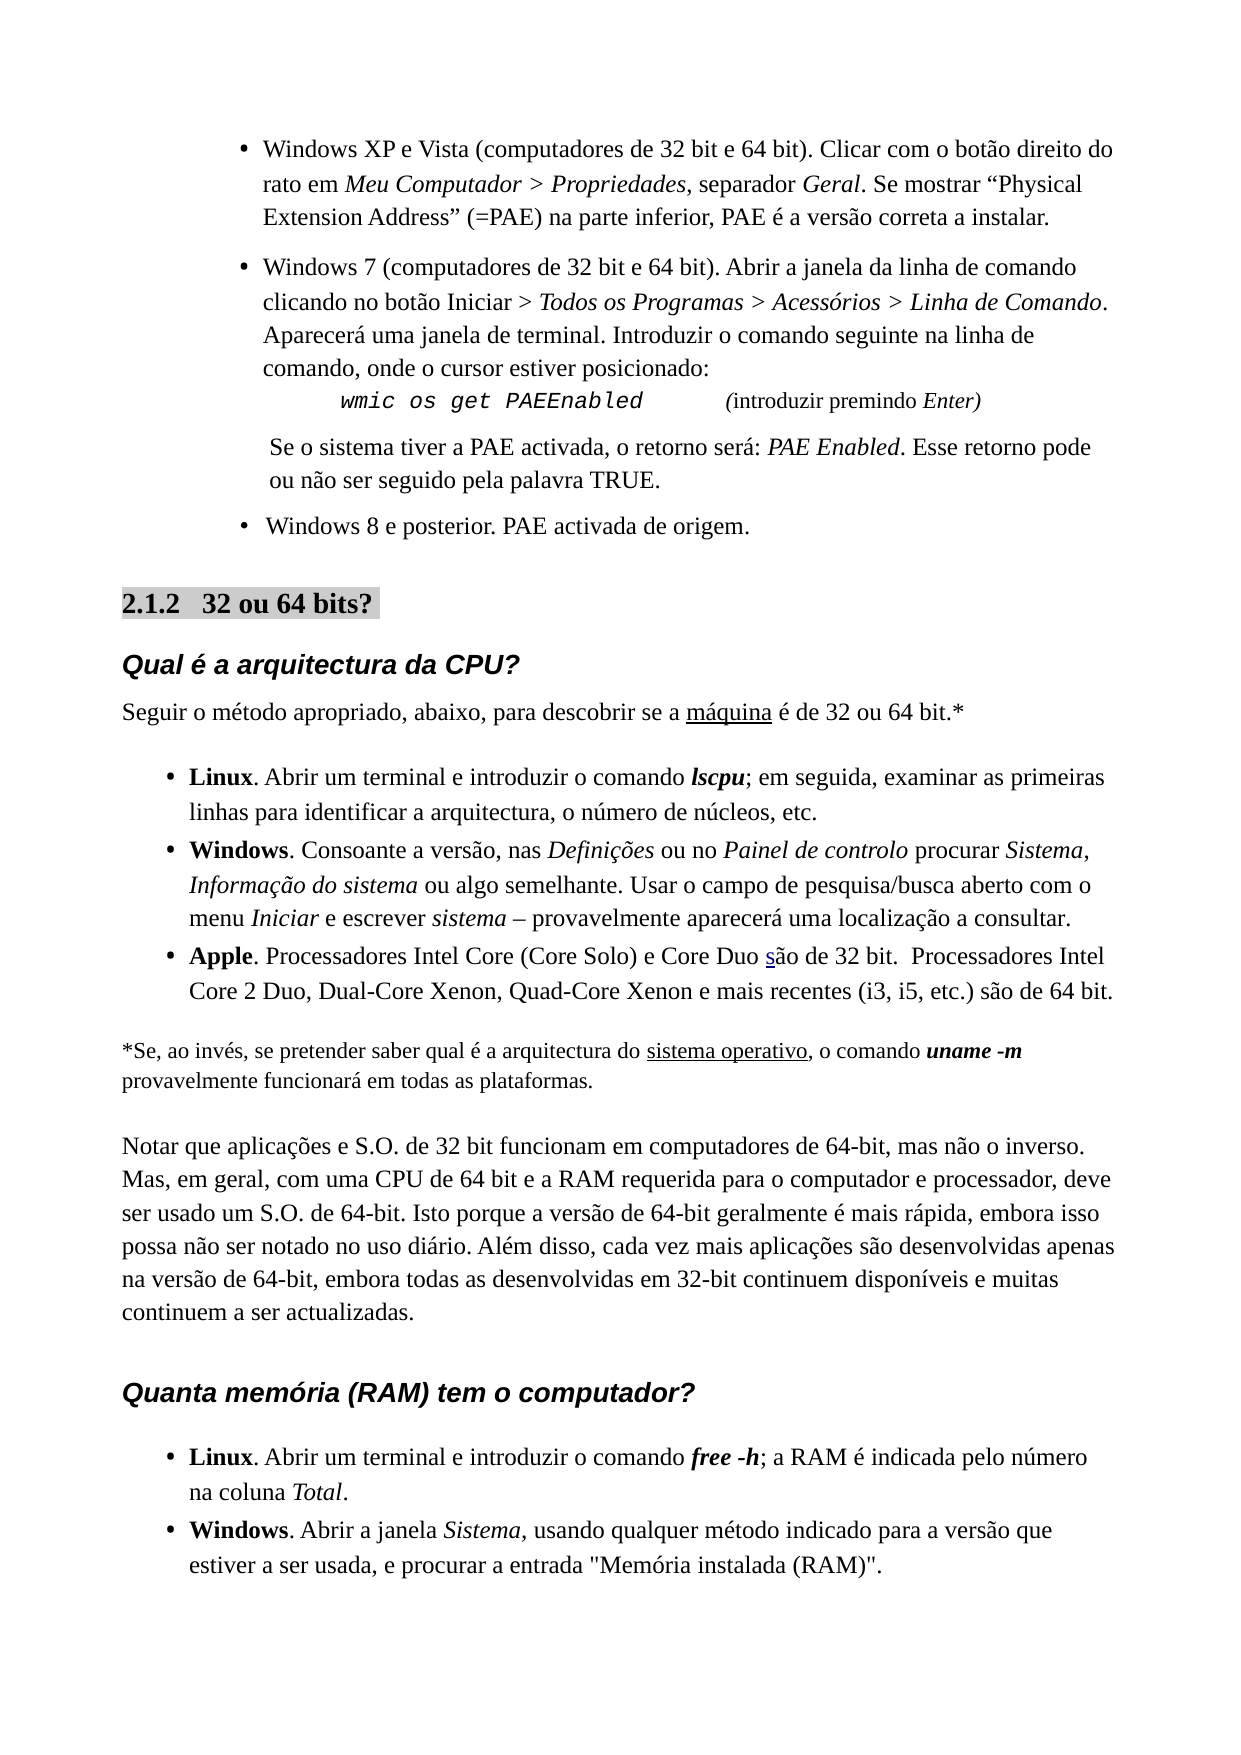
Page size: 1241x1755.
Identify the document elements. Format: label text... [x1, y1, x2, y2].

text Se o sistema tiver a PAE activada, o retorno será: PAE Enabled. Esse retorno pode ou não ser seguido pela palavra TRUE. [263, 427, 1122, 500]
list Windows XP e Vista (computadores de 32 bit e 64 bit). Clicar com o botão direito do rato em Meu Computador > Propriedades, separador Geral. Se mostrar “Physical Extension Address” (=PAE) na parte inferior, PAE é a versão correta a instalar. [233, 124, 1122, 231]
list Linux. Abrir um terminal e introduzir o comando lscpu; em seguida, examinar as primeiras linhas para identificar a arquitectura, o número de núcleos, etc. [159, 753, 1122, 825]
text Notar que aplicações e S.O. de 32 bit funcionam em computadores de 64-bit, mas não o inverso. [115, 1093, 1122, 1159]
list Apple. Processadores Intel Core (Core Solo) e Core Duo são de 32 bit. Processadores Intel Core 2 Duo, Dual-Core Xenon, Quad-Core Xenon e mais recentes (i3, i5, etc.) são de 64 bit. [159, 931, 1122, 1011]
list Windows 8 e posterior. PAE activada de origem. [233, 506, 1122, 546]
list Windows. Consoante a versão, nas Definições ou no Painel de controlo procurar Sistema, Informação do sistema ou algo semelhante. Usar o campo de pesquisa/busca aberto com o menu Iniciar e escrever sistema – provavelmente aparecerá uma localização a consultar. [159, 825, 1122, 931]
list Linux. Abrir um terminal e introduzir o comando free -h; a RAM é indicada pelo número na coluna Total. [159, 1432, 1122, 1505]
text 2.1.2 32 ou 64 bits? [115, 581, 1122, 619]
list Windows 7 (computadores de 32 bit e 64 bit). Abrir a janela da linha de comando clicando no botão Iniciar > Todos os Programas > Acessórios > Linha de Comando. Aparecerá uma janela de terminal. Introduzir o comando seguinte na linha de comando, onde o cursor estiver posicionado: [233, 242, 1122, 381]
text Seguir o método apropriado, abaixo, para descobrir se a máquina é de 32 ou 64 bit.* [115, 692, 1122, 732]
text *Se, ao invés, se pretender saber qual é a arquitectura do sistema operativo, o comando uname -m provavelmente funcionará em todas as plataformas. [115, 1031, 1122, 1093]
subtitle Qual é a arquitectura da CPU? [115, 643, 1122, 681]
text wmic os get PAEEnabled (introduzir premindo Enter) [233, 381, 1122, 421]
list Windows. Abrir a janela Sistema, usando qualquer método indicado para a versão que estiver a ser usada, e procurar a entrada "Memória instalada (RAM)". [159, 1505, 1122, 1585]
text Mas, em geral, com uma CPU de 64 bit e a RAM requerida para o computador e processador, deve ser usado um S.O. de 64-bit. Isto porque a versão de 64-bit geralmente é mais rápida, embora isso possa não ser notado no uso diário. Além disso, cada vez mais aplicações são desenvolvidas apenas na versão de 64-bit, embora todas as desenvolvidas em 32-bit continuem disponíveis e muitas continuem a ser actualizadas. [115, 1159, 1122, 1326]
subtitle Quanta memória (RAM) tem o computador? [115, 1371, 1122, 1414]
